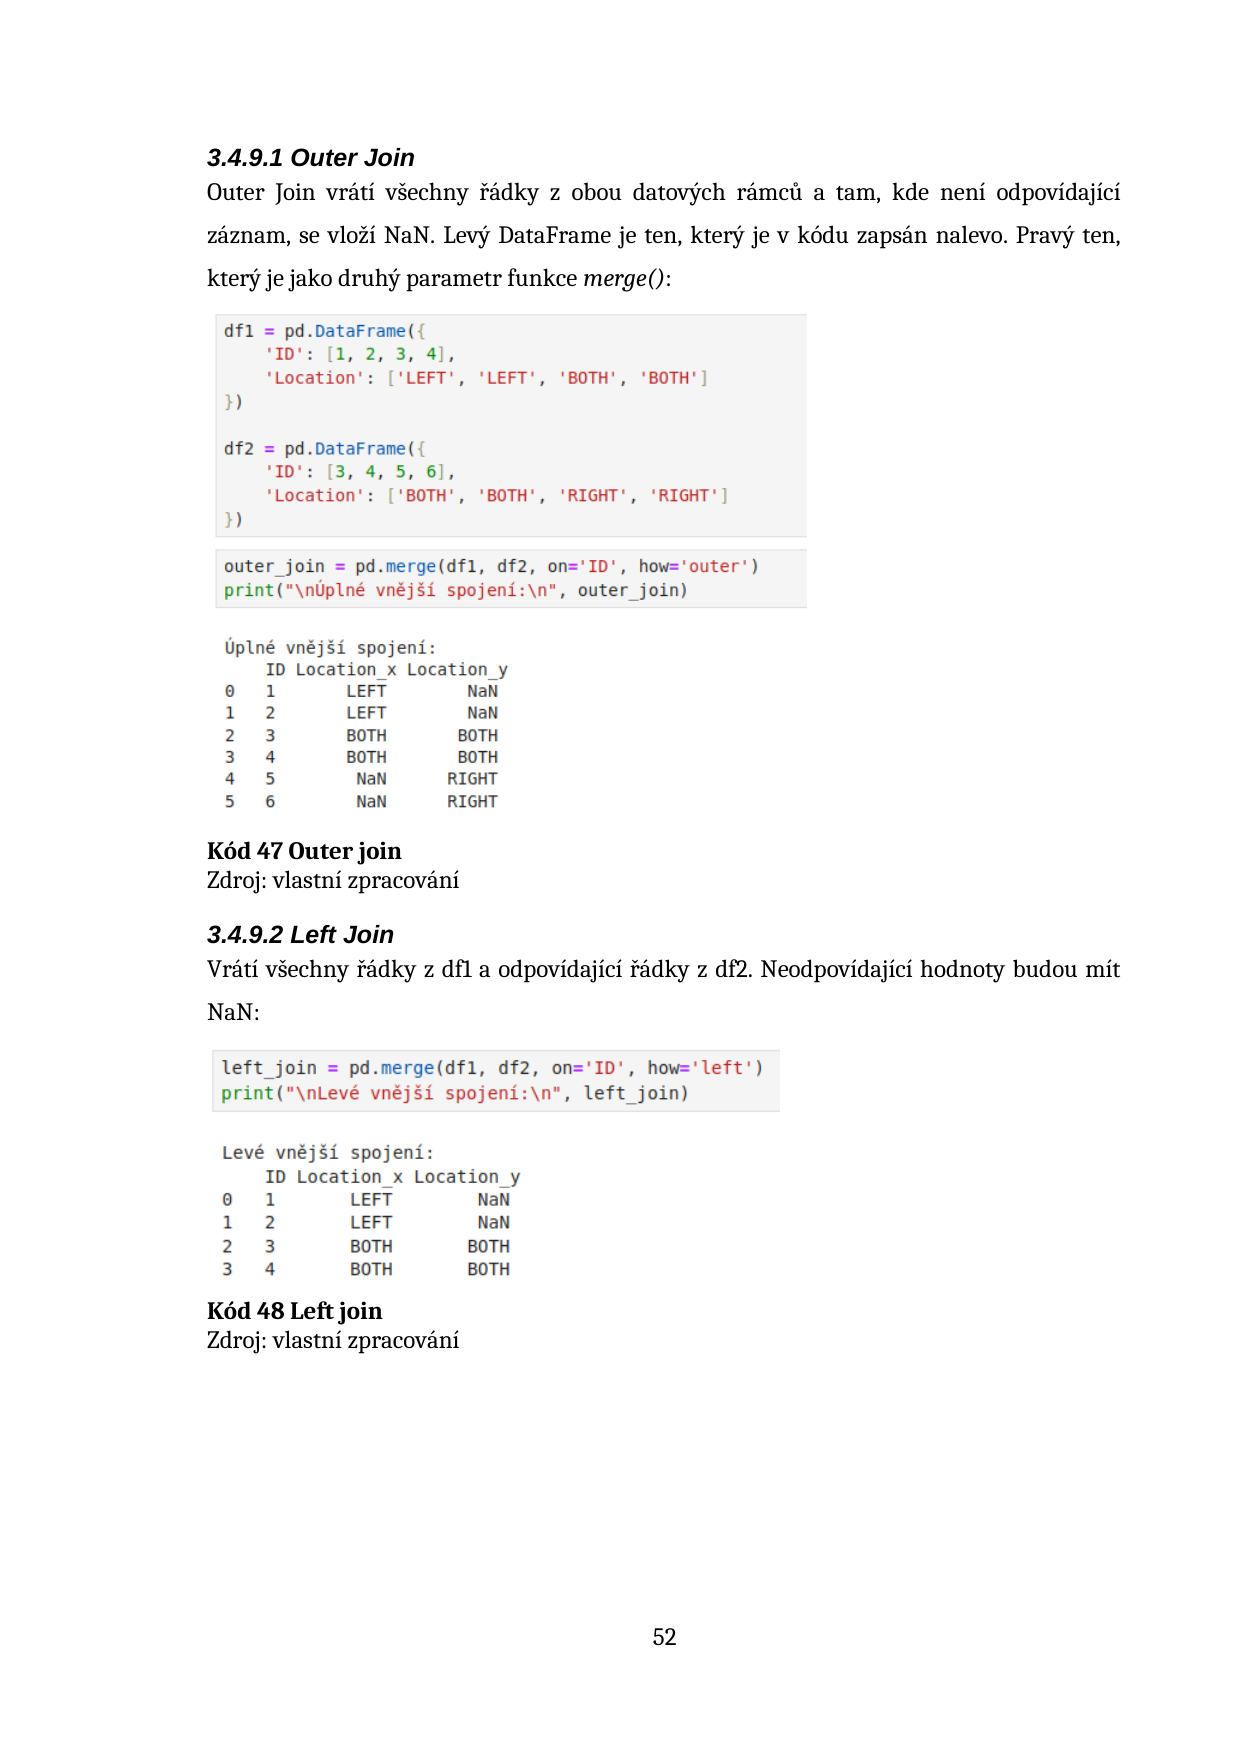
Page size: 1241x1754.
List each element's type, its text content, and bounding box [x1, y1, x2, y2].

picture [206, 1041, 780, 1283]
title Kód 47 Outer join [207, 837, 1122, 866]
text Vrátí všechny řádky z df1 a odpovídající řádky z df2. Neodpovídající hodnoty budou mít NaN: [207, 955, 1122, 1027]
picture [206, 307, 807, 823]
text Zdroj: vlastní zpracování [207, 1326, 1122, 1354]
subtitle 3.4.9.1 Outer Join [207, 143, 1122, 172]
title Kód 48 Left join [207, 1297, 1122, 1326]
text Outer Join vrátí všechny řádky z obou datových rámců a tam, kde není odpovídající záznam, se vloží NaN. Levý DataFrame je ten, který je v kódu zapsán nalevo. Pravý ten, který je jako druhý parametr funkce merge(): [207, 178, 1122, 293]
text Zdroj: vlastní zpracování [207, 866, 1122, 895]
subtitle 3.4.9.2 Left Join [207, 920, 1122, 948]
